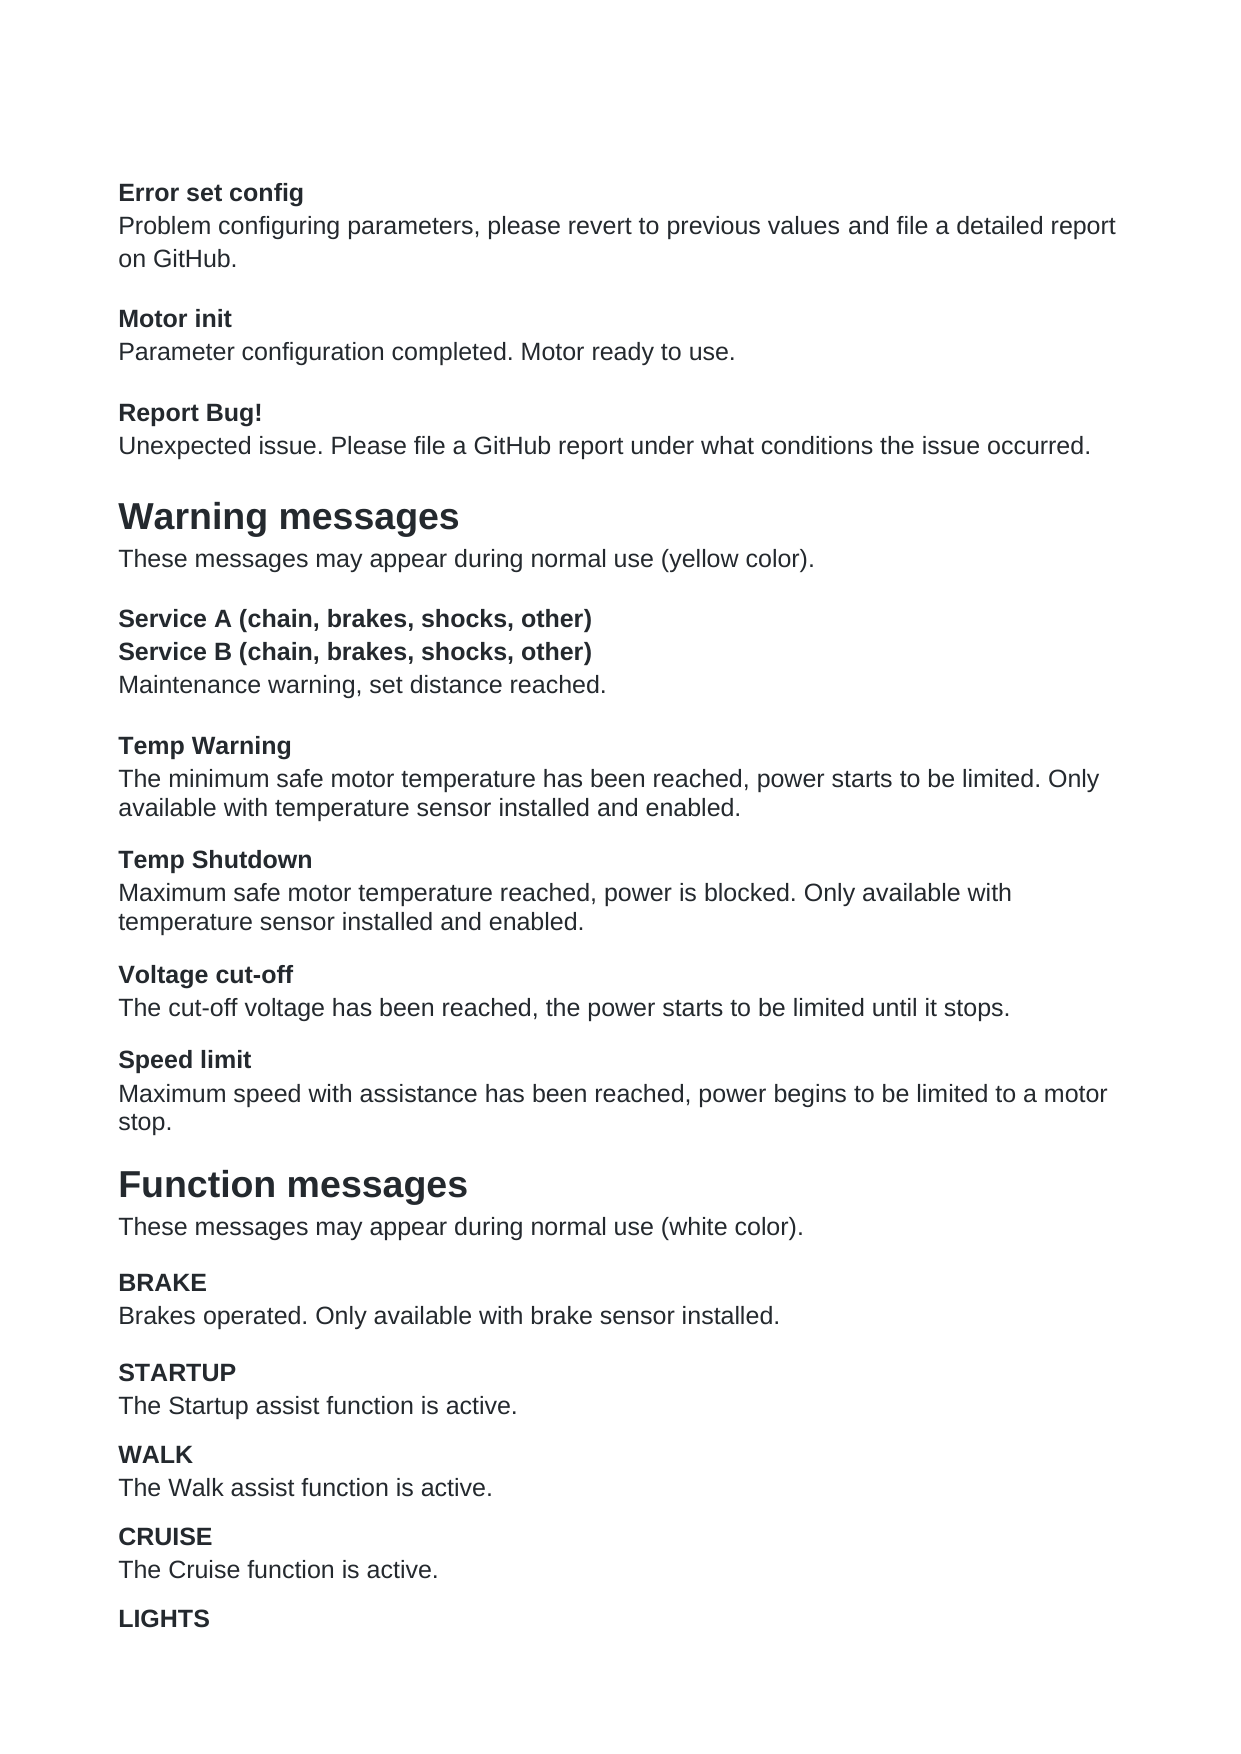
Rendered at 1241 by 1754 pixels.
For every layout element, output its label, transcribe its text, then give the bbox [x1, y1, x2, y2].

text Parameter configuration completed. Motor ready to use. [118, 337, 1122, 366]
text These messages may appear during normal use (white color). [118, 1212, 1122, 1241]
text Motor init [118, 304, 1122, 333]
text CRUISE [118, 1522, 1122, 1551]
text Service B (chain, brakes, shocks, other) [118, 637, 1122, 666]
text The Cruise function is active. [118, 1555, 1122, 1584]
text Service A (chain, brakes, shocks, other) [118, 604, 1122, 633]
text BRAKE [118, 1268, 1122, 1297]
text Report Bug! [118, 398, 1122, 427]
text Speed limit [118, 1046, 1122, 1074]
text The Startup assist function is active. [118, 1391, 1122, 1419]
text Temp Warning [118, 731, 1122, 759]
text Temp Shutdown [118, 845, 1122, 874]
text Maximum safe motor temperature reached, power is blocked. Only available with temperature sensor installed and enabled. [118, 878, 1122, 936]
text Voltage cut-off [118, 960, 1122, 988]
text Error set config [118, 178, 1122, 207]
text Unexpected issue. Please file a GitHub report under what conditions the issue occurred. [118, 431, 1122, 460]
text STARTUP [118, 1358, 1122, 1386]
text These messages may appear during normal use (yellow color). [118, 544, 1122, 572]
text Brakes operated. Only available with brake sensor installed. [118, 1301, 1122, 1330]
text The Walk assist function is active. [118, 1473, 1122, 1502]
text LIGHTS [118, 1604, 1122, 1633]
text Function messages [118, 1162, 1122, 1206]
text Maintenance warning, set distance reached. [118, 670, 1122, 699]
text The cut-off voltage has been reached, the power starts to be limited until it stops. [118, 993, 1122, 1022]
text Warning messages [118, 494, 1122, 537]
text WALK [118, 1440, 1122, 1468]
text The minimum safe motor temperature has been reached, power starts to be limited. Only available with temperature sensor installed and enabled. [118, 764, 1122, 821]
text Problem configuring parameters, please revert to previous values ​​and file a detailed report on GitHub. [118, 211, 1122, 273]
text Maximum speed with assistance has been reached, power begins to be limited to a motor stop. [118, 1078, 1122, 1136]
